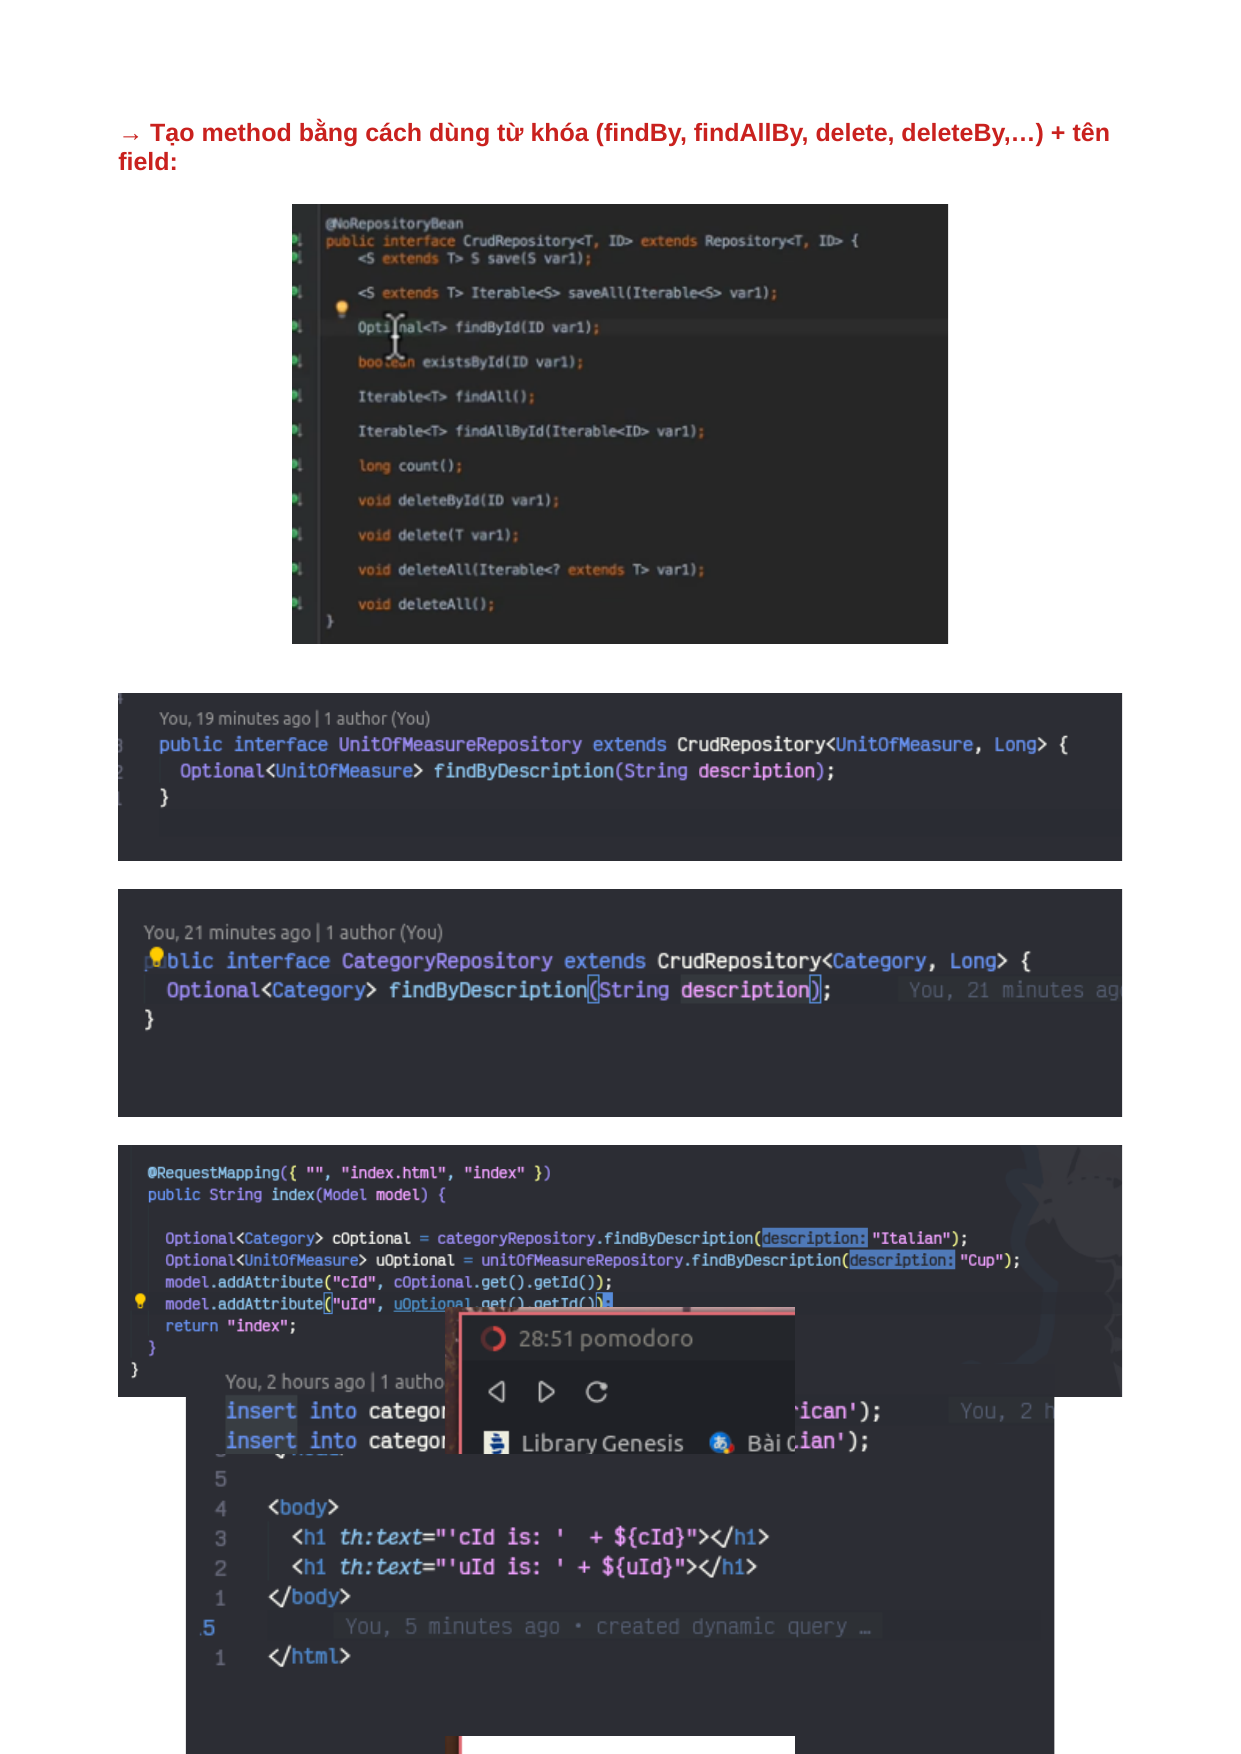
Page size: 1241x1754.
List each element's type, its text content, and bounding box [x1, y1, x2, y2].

text → Tạo method bằng cách dùng từ khóa (findBy, findAllBy, delete, deleteBy,…) + tên field: [118, 118, 1122, 176]
picture [118, 889, 1123, 1117]
picture [292, 204, 949, 644]
picture [118, 693, 1123, 861]
picture [118, 1145, 1123, 1754]
